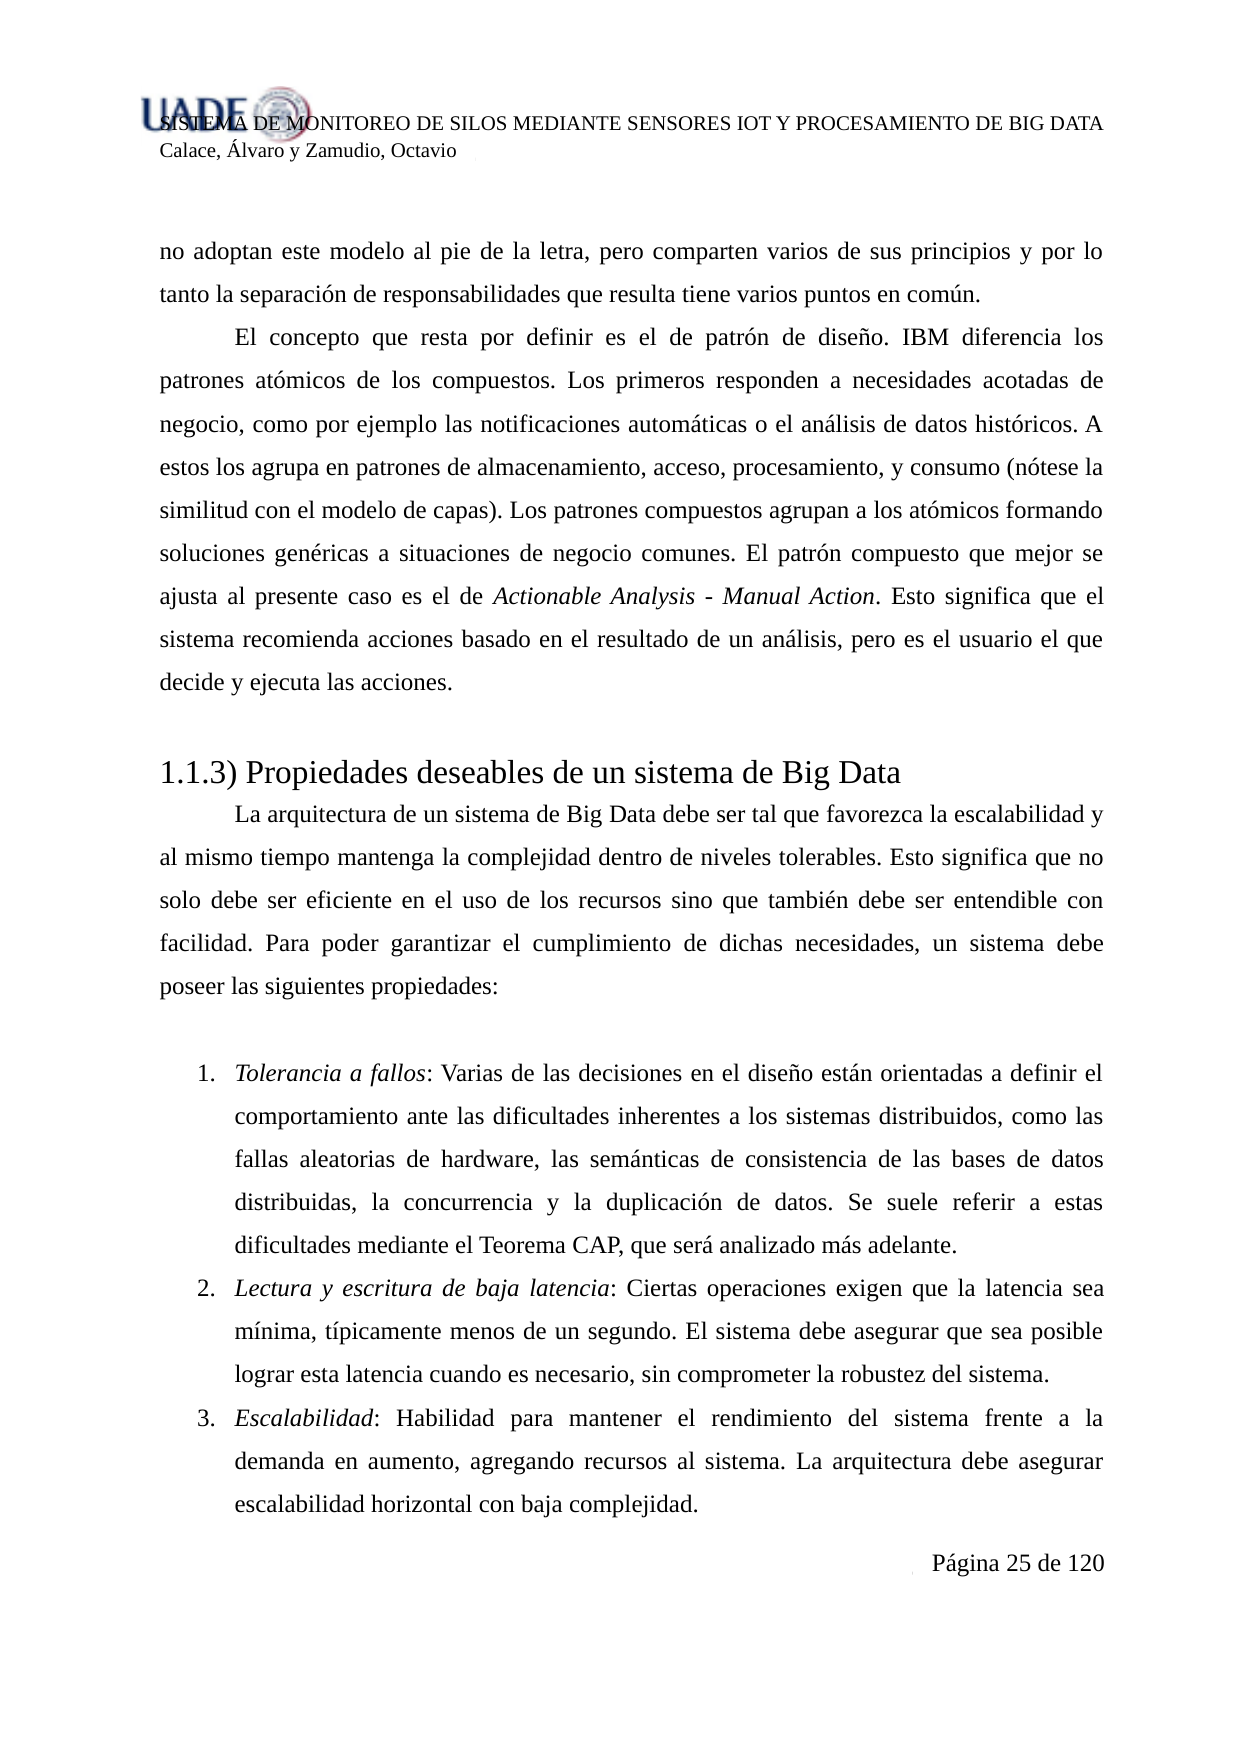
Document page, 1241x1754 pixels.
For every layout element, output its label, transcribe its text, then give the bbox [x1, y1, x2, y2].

list Lectura y escritura de baja latencia: Ciertas operaciones exigen que la latencia sea mínima, típicamente menos de un segundo. El sistema debe asegurar que sea posible lograr esta latencia cuando es necesario, sin comprometer la robustez del sistema. [197, 1273, 1104, 1388]
list Escalabilidad: Habilidad para mantener el rendimiento del sistema frente a la demanda en aumento, agregando recursos al sistema. La arquitectura debe asegurar escalabilidad horizontal con baja complejidad. [197, 1403, 1104, 1518]
picture [140, 86, 314, 146]
text La arquitectura de un sistema de Big Data debe ser tal que favorezca la escalabilidad y al mismo tiempo mantenga la complejidad dentro de niveles tolerables. Esto significa que no solo debe ser eficiente en el uso de los recursos sino que también debe ser entendible con facilidad. Para poder garantizar el cumplimiento de dichas necesidades, un sistema debe poseer las siguientes propiedades: [159, 799, 1104, 1000]
text El concepto que resta por definir es el de patrón de diseño. IBM diferencia los patrones atómicos de los compuestos. Los primeros responden a necesidades acotadas de negocio, como por ejemplo las notificaciones automáticas o el análisis de datos históricos. A estos los agrupa en patrones de almacenamiento, acceso, procesamiento, y consumo (nótese la similitud con el modelo de capas). Los patrones compuestos agrupan a los atómicos formando soluciones genéricas a situaciones de negocio comunes. El patrón compuesto que mejor se ajusta al presente caso es el de Actionable Analysis - Manual Action. Esto significa que el sistema recomienda acciones basado en el resultado de un análisis, pero es el usuario el que decide y ejecuta las acciones. [159, 322, 1104, 696]
subtitle 1.1.3) Propiedades deseables de un sistema de Big Data [159, 752, 1104, 791]
text no adoptan este modelo al pie de la letra, pero comparten varios de sus principios y por lo tanto la separación de responsabilidades que resulta tiene varios puntos en común. [159, 236, 1104, 308]
list Tolerancia a fallos: Varias de las decisiones en el diseño están orientadas a definir el comportamiento ante las dificultades inherentes a los sistemas distribuidos, como las fallas aleatorias de hardware, las semánticas de consistencia de las bases de datos distribuidas, la concurrencia y la duplicación de datos. Se suele referir a estas dificultades mediante el Teorema CAP, que será analizado más adelante. [197, 1058, 1104, 1259]
